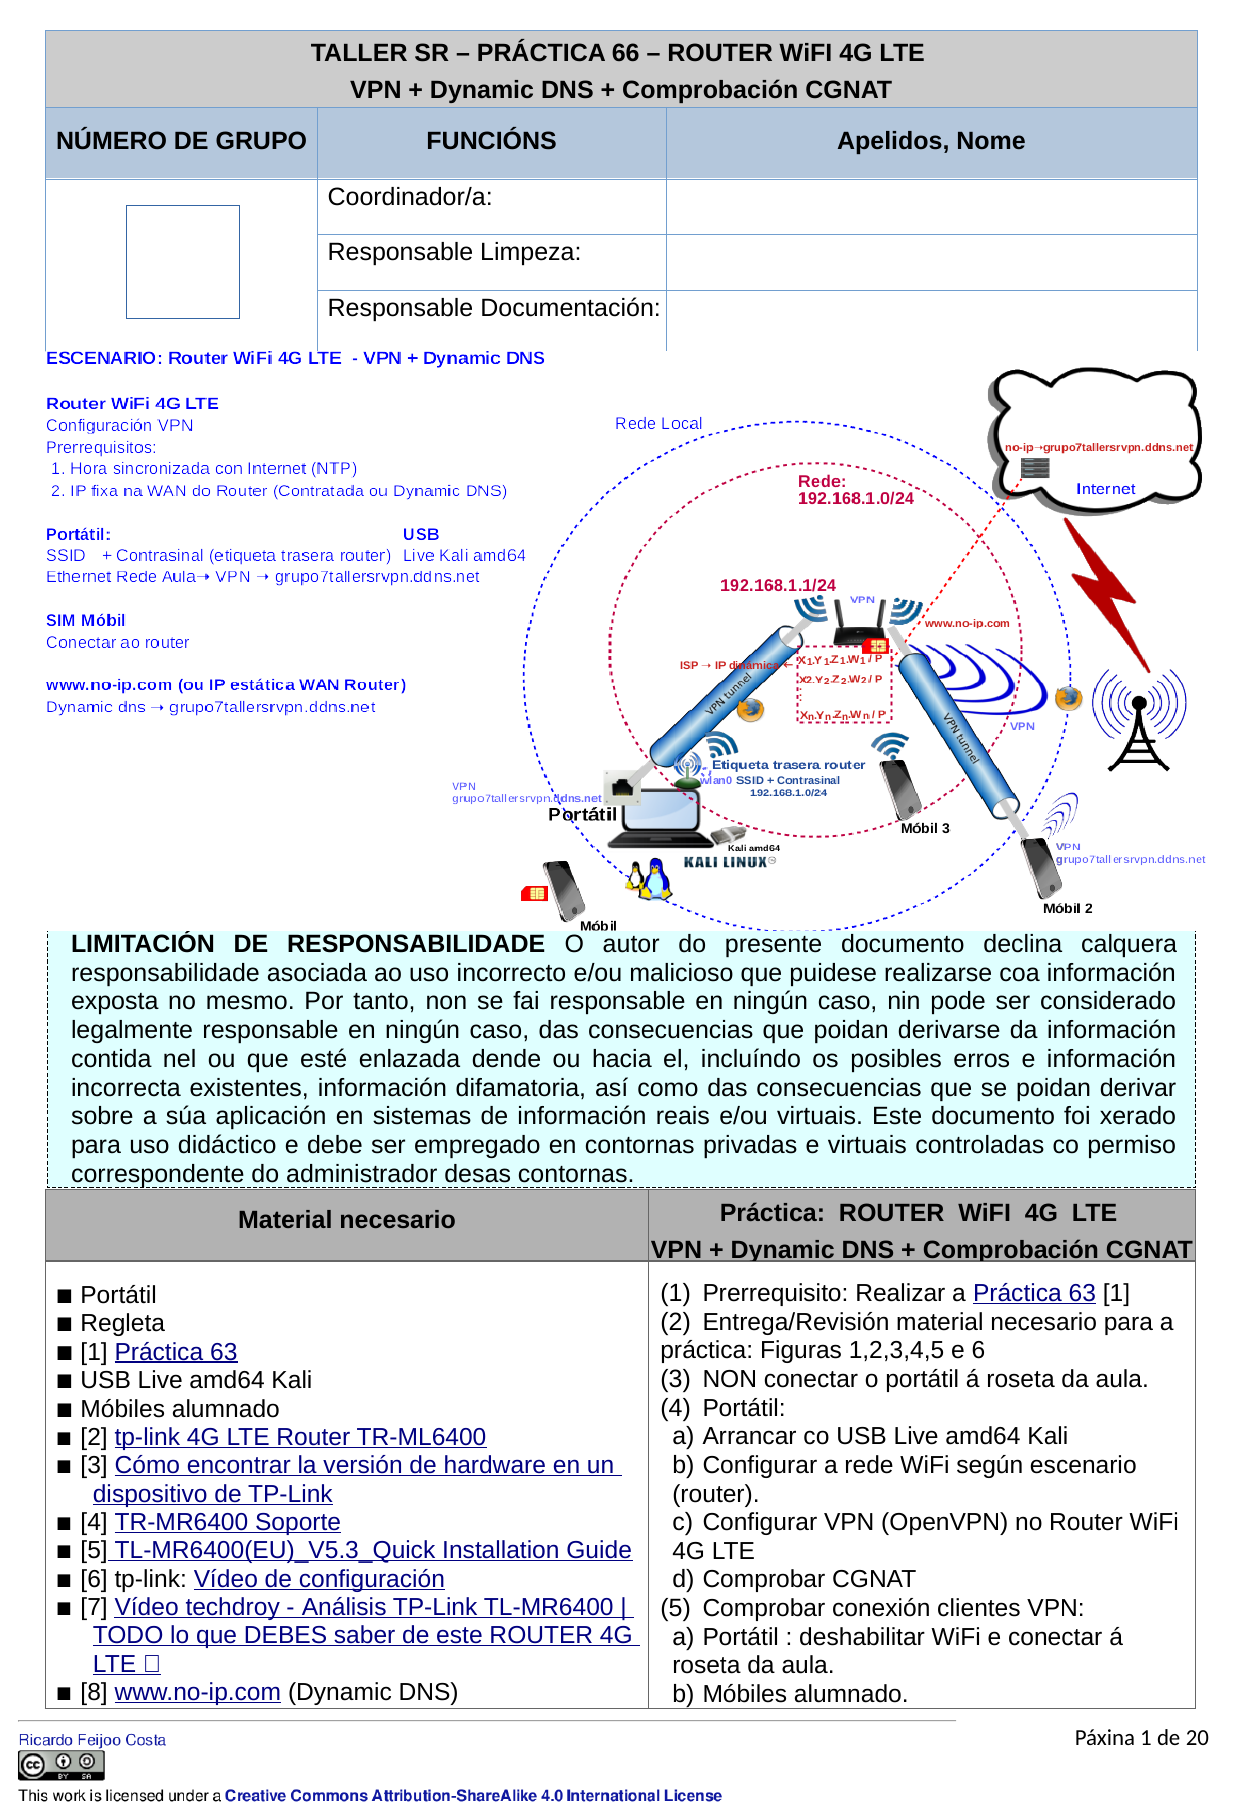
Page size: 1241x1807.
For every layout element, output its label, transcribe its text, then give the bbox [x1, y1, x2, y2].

table_cell Responsable Limpeza: [318, 235, 666, 289]
table_cell [667, 291, 1197, 351]
table_cell Prerrequisito: Realizar a Práctica 63 [1] Entrega/Revisión material necesario para a práctica: Figuras 1,2,3,4,5 e 6 NON conectar o portátil á roseta da aula. Portátil: Arrancar co USB Live amd64 Kali Configurar a rede WiFi según escenario (router). Configurar VPN (OpenVPN) no Router WiFi 4G LTE Comprobar CGNAT Comprobar conexión clientes VPN: Portátil : deshabilitar WiFi e conectar á roseta da aula. Móbiles alumnado. [649, 1262, 1195, 1708]
table_cell [667, 235, 1197, 289]
table_cell Apelidos, Nome [667, 108, 1197, 178]
table_cell [46, 180, 317, 351]
table_cell FUNCIÓNS [318, 108, 666, 178]
table_cell NÚMERO DE GRUPO [46, 108, 317, 178]
picture [8, 1715, 957, 1806]
table_header TALLER SR – PRÁCTICA 66 – ROUTER WiFI 4G LTE VPN + Dynamic DNS + Comprobación CGNAT [46, 31, 1197, 107]
table_cell Coordinador/a: [318, 180, 666, 234]
table_header Práctica: ROUTER WiFI 4G LTE VPN + Dynamic DNS + Comprobación CGNAT [649, 1190, 1195, 1260]
table_header Material necesario [46, 1190, 648, 1260]
table_cell [667, 180, 1197, 234]
table_cell Responsable Documentación: [318, 291, 666, 351]
table_cell Portátil Regleta [1] Práctica 63 USB Live amd64 Kali Móbiles alumnado [2] tp-link 4G LTE Router TR-ML6400 [3] Cómo encontrar la versión de hardware en un dispositivo de TP-Link [4] TR-MR6400 Soporte [5] TL-MR6400(EU)_V5.3_Quick Installation Guide [6] tp-link: Vídeo de configuración [7] Vídeo techdroy - Análisis TP-Link TL-MR6400 | TODO lo que DEBES saber de este ROUTER 4G LTE 🚀 [8] www.no-ip.com (Dynamic DNS) [46, 1262, 648, 1708]
picture [45, 351, 1209, 931]
